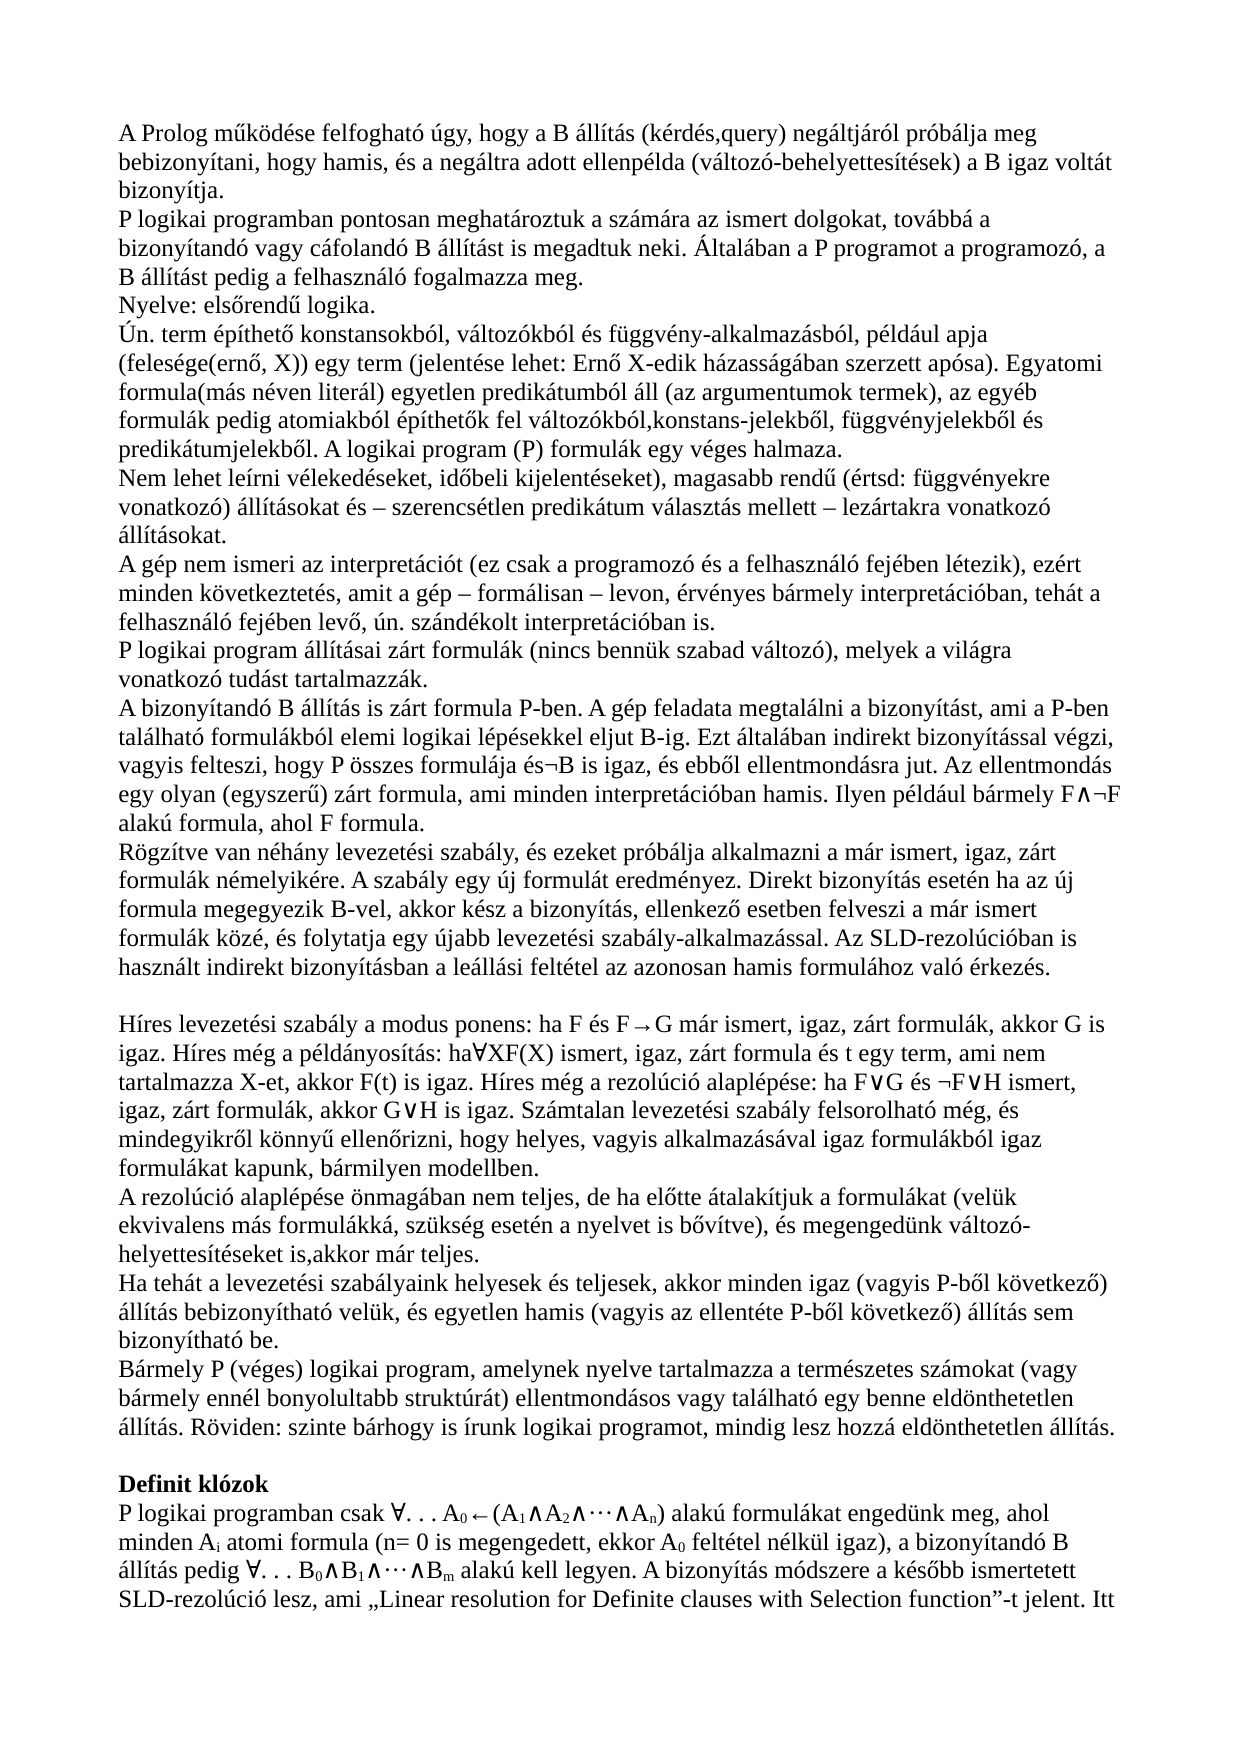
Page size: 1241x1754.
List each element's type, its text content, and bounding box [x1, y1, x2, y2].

text A rezolúció alaplépése önmagában nem teljes, de ha előtte átalakítjuk a formulákat (velük ekvivalens más formulákká, szükség esetén a nyelvet is bővítve), és megengedünk változó-helyettesítéseket is,akkor már teljes. [118, 1182, 1122, 1268]
text P logikai program állításai zárt formulák (nincs bennük szabad változó), melyek a világra vonatkozó tudást tartalmazzák. [118, 636, 1122, 693]
text A Prolog működése felfogható úgy, hogy a B állítás (kérdés,query) negáltjáról próbálja meg bebizonyítani, hogy hamis, és a negáltra adott ellenpélda (változó-behelyettesítések) a B igaz voltát bizonyítja. [118, 118, 1122, 204]
text P logikai programban csak ∀. . . A0←(A1∧A2∧···∧An) alakú formulákat engedünk meg, ahol minden Ai atomi formula (n= 0 is megengedett, ekkor A0 feltétel nélkül igaz), a bizonyítandó B állítás pedig ∀. . . B0∧B1∧···∧Bm alakú kell legyen. A bizonyítás módszere a később ismertetett SLD-rezolúció lesz, ami „Linear resolution for Definite clauses with Selection function”-t jelent. Itt [118, 1498, 1122, 1613]
text Nem lehet leírni vélekedéseket, időbeli kijelentéseket), magasabb rendű (értsd: függvényekre vonatkozó) állításokat és – szerencsétlen predikátum választás mellett – lezártakra vonatkozó állításokat. [118, 463, 1122, 549]
text A gép nem ismeri az interpretációt (ez csak a programozó és a felhasználó fejében létezik), ezért minden következtetés, amit a gép – formálisan – levon, érvényes bármely interpretációban, tehát a felhasználó fejében levő, ún. szándékolt interpretációban is. [118, 549, 1122, 636]
text A bizonyítandó B állítás is zárt formula P-ben. A gép feladata megtalálni a bizonyítást, ami a P-ben található formulákból elemi logikai lépésekkel eljut B-ig. Ezt általában indirekt bizonyítással végzi, vagyis felteszi, hogy P összes formulája és¬B is igaz, és ebből ellentmondásra jut. Az ellentmondás egy olyan (egyszerű) zárt formula, ami minden interpretációban hamis. Ilyen például bármely F∧¬F alakú formula, ahol F formula. [118, 693, 1122, 837]
text Ha tehát a levezetési szabályaink helyesek és teljesek, akkor minden igaz (vagyis P-ből következő) állítás bebizonyítható velük, és egyetlen hamis (vagyis az ellentéte P-ből következő) állítás sem bizonyítható be. [118, 1268, 1122, 1354]
text Rögzítve van néhány levezetési szabály, és ezeket próbálja alkalmazni a már ismert, igaz, zárt formulák némelyikére. A szabály egy új formulát eredményez. Direkt bizonyítás esetén ha az új formula megegyezik B-vel, akkor kész a bizonyítás, ellenkező esetben felveszi a már ismert formulák közé, és folytatja egy újabb levezetési szabály-alkalmazással. Az SLD-rezolúcióban is használt indirekt bizonyításban a leállási feltétel az azonosan hamis formulához való érkezés. [118, 837, 1122, 981]
text Bármely P (véges) logikai program, amelynek nyelve tartalmazza a természetes számokat (vagy bármely ennél bonyolultabb struktúrát) ellentmondásos vagy található egy benne eldönthetetlen állítás. Röviden: szinte bárhogy is írunk logikai programot, mindig lesz hozzá eldönthetetlen állítás. [118, 1354, 1122, 1441]
text Definit klózok [118, 1469, 1122, 1498]
text P logikai programban pontosan meghatároztuk a számára az ismert dolgokat, továbbá a bizonyítandó vagy cáfolandó B állítást is megadtuk neki. Általában a P programot a programozó, a B állítást pedig a felhasználó fogalmazza meg. Nyelve: elsőrendű logika. Ún. term építhető konstansokból, változókból és függvény-alkalmazásból, például apja (felesége(ernő, X)) egy term (jelentése lehet: Ernő X-edik házasságában szerzett apósa). Egyatomi formula(más néven literál) egyetlen predikátumból áll (az argumentumok termek), az egyéb formulák pedig atomiakból építhetők fel változókból,konstans-jelekből, függvényjelekből és predikátumjelekből. A logikai program (P) formulák egy véges halmaza. [118, 204, 1122, 463]
text Híres levezetési szabály a modus ponens: ha F és F→G már ismert, igaz, zárt formulák, akkor G is igaz. Híres még a példányosítás: ha∀XF(X) ismert, igaz, zárt formula és t egy term, ami nem tartalmazza X-et, akkor F(t) is igaz. Híres még a rezolúció alaplépése: ha F∨G és ¬F∨H ismert, igaz, zárt formulák, akkor G∨H is igaz. Számtalan levezetési szabály felsorolható még, és mindegyikről könnyű ellenőrizni, hogy helyes, vagyis alkalmazásával igaz formulákból igaz formulákat kapunk, bármilyen modellben. [118, 1009, 1122, 1182]
